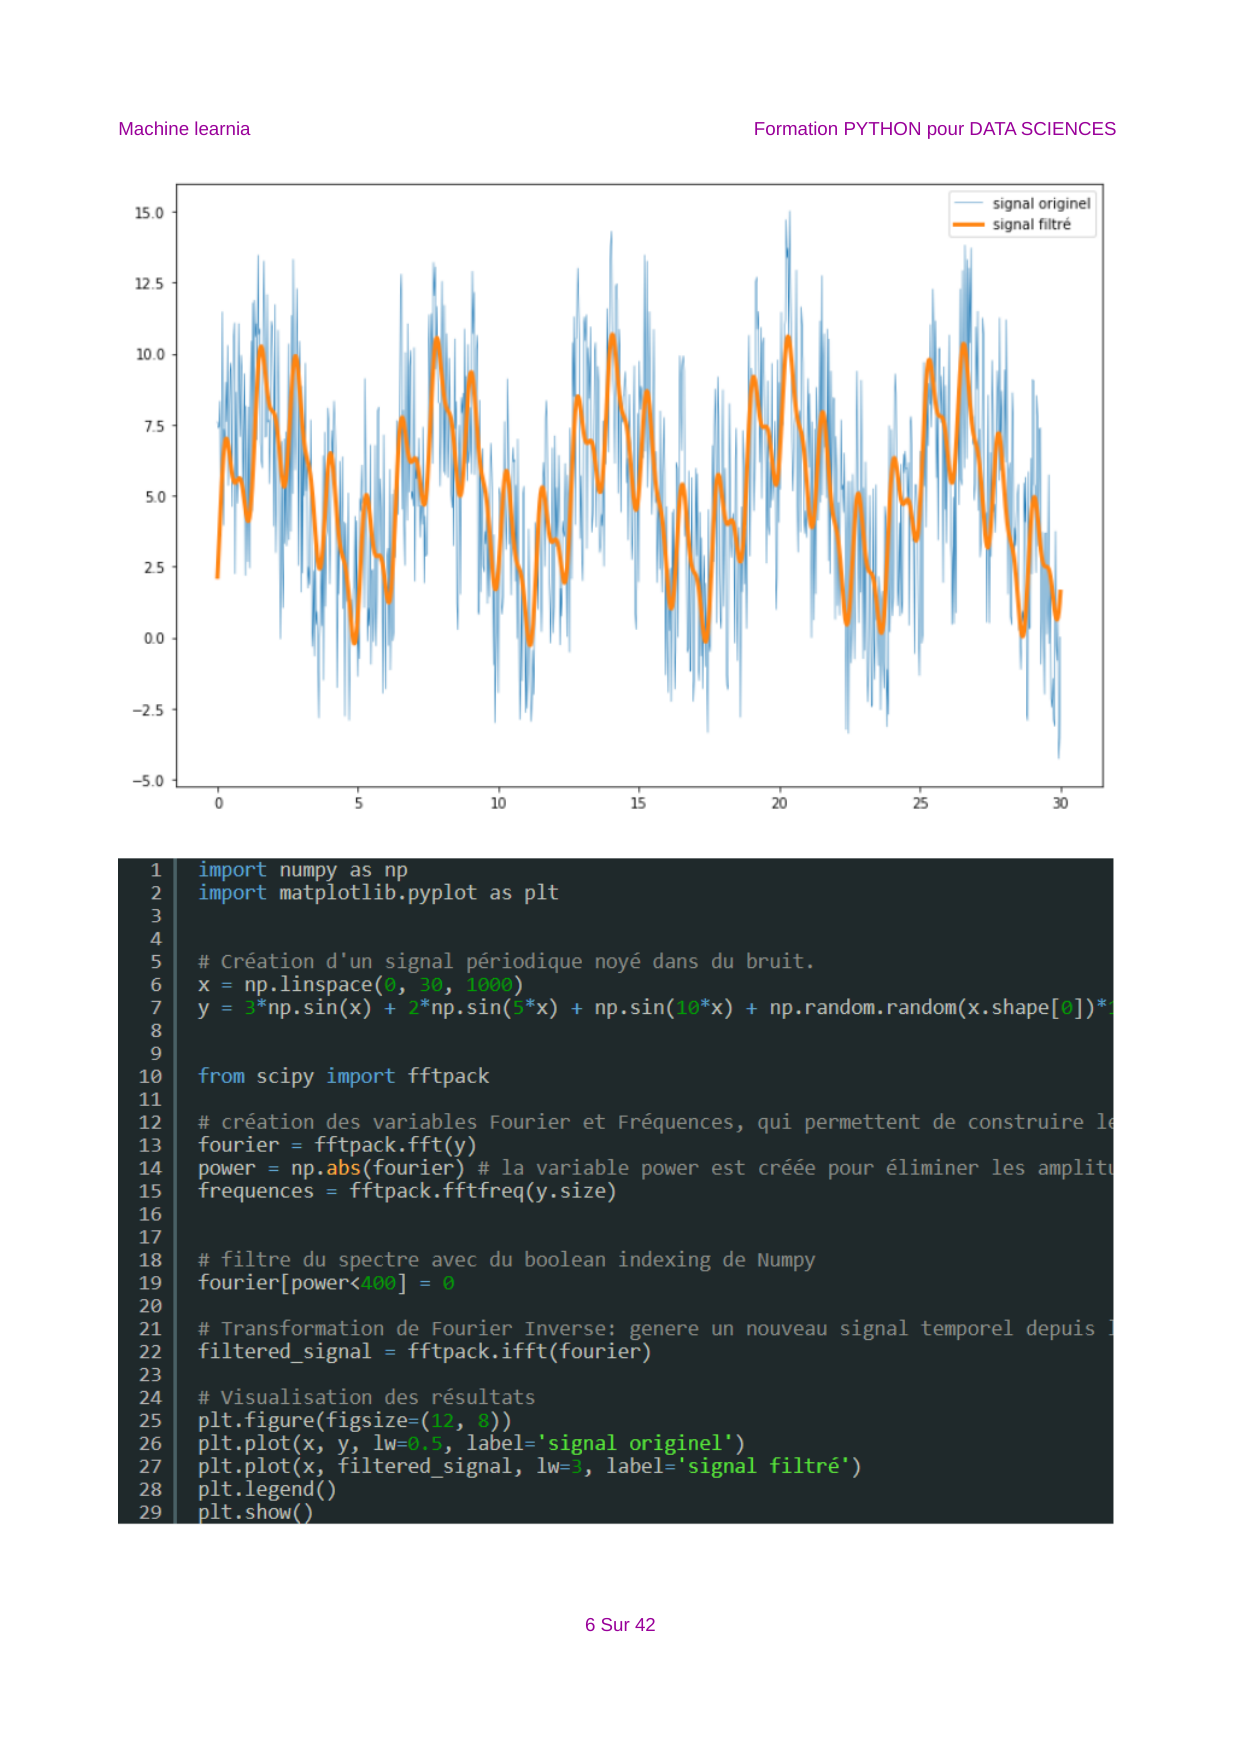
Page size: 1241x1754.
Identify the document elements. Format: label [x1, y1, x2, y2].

picture [118, 169, 1122, 829]
picture [118, 857, 1122, 1525]
